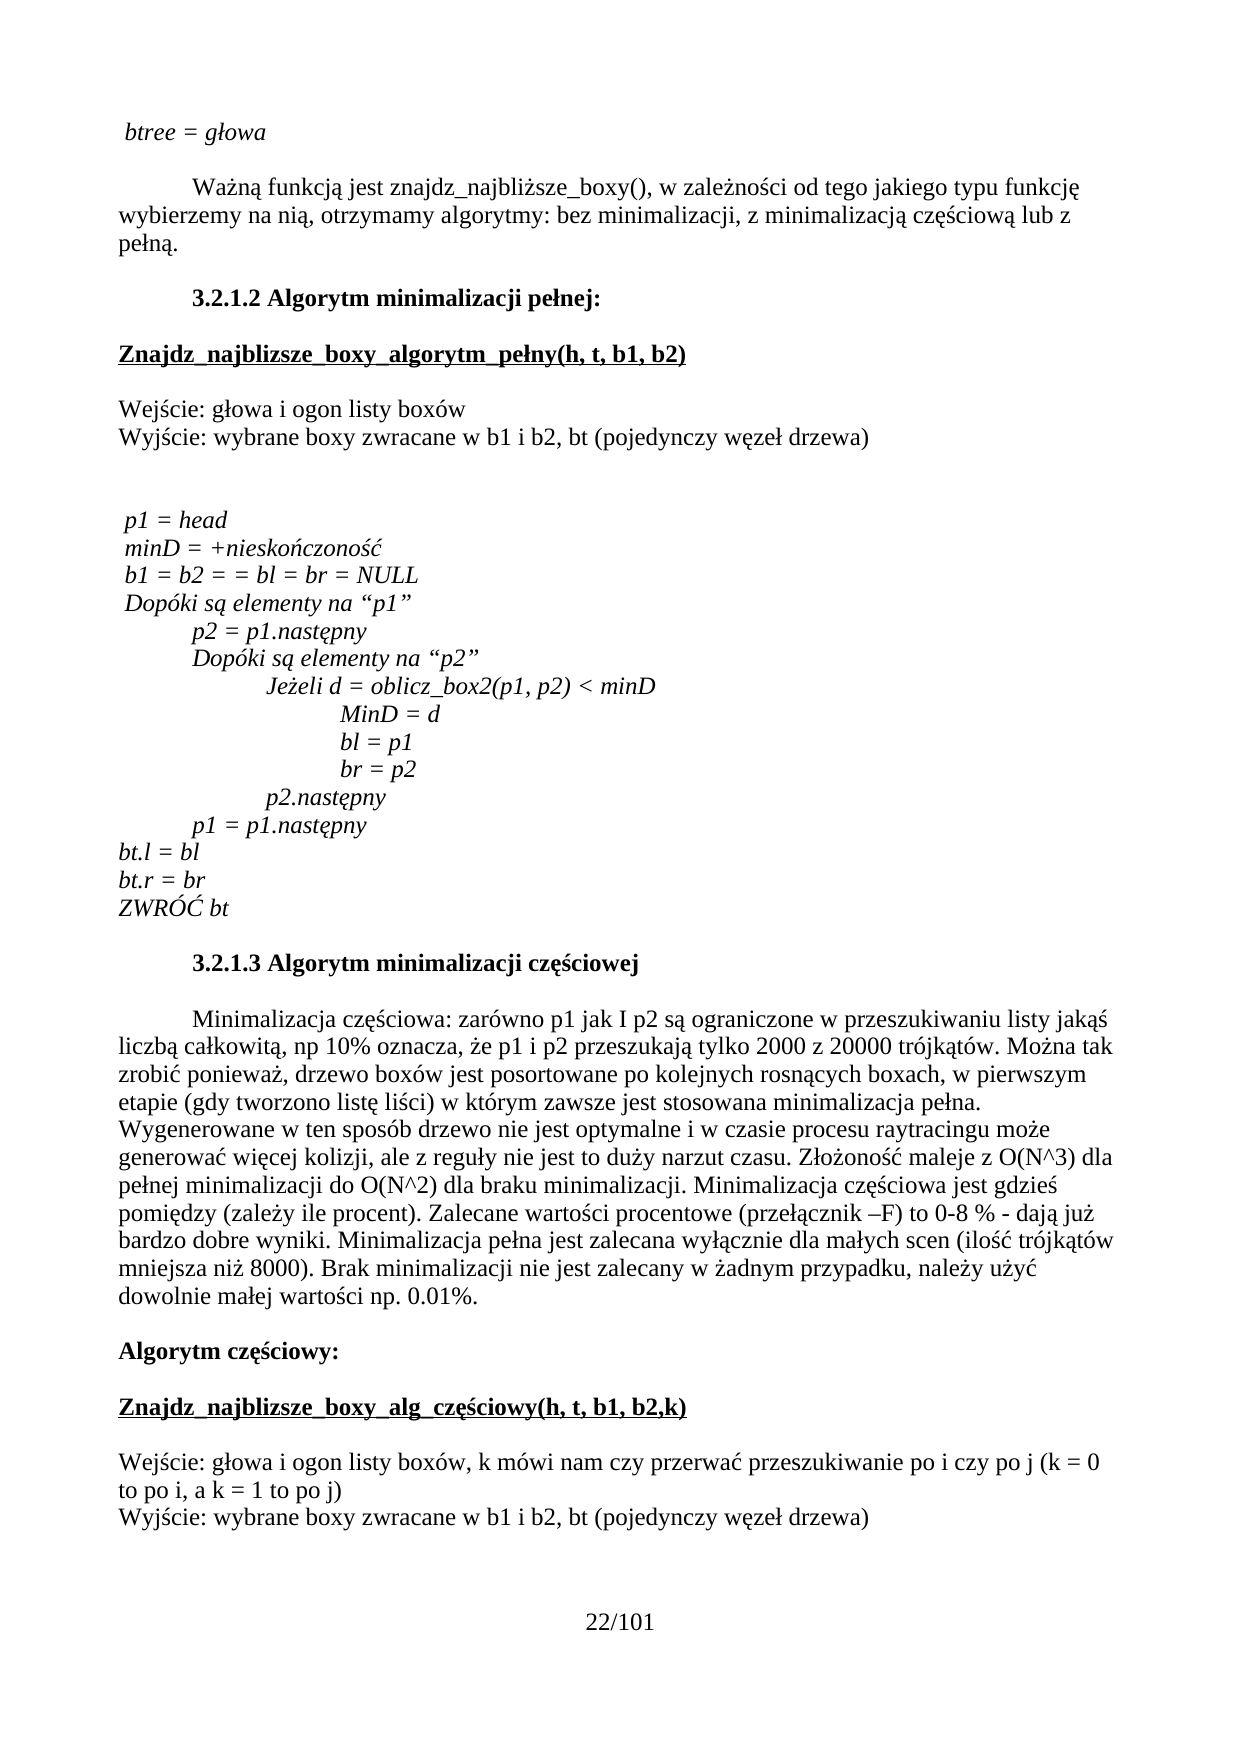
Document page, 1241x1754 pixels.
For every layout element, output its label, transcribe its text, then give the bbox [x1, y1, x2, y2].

text p2.następny [118, 783, 1122, 811]
text Dopóki są elementy na “p2” [118, 644, 1122, 672]
text 3.2.1.2 Algorytm minimalizacji pełnej: [118, 284, 1122, 312]
text Wyjście: wybrane boxy zwracane w b1 i b2, bt (pojedynczy węzeł drzewa) [118, 1503, 1122, 1531]
text Jeżeli d = oblicz_box2(p1, p2) < minD [118, 672, 1122, 700]
text Dopóki są elementy na “p1” [118, 589, 1122, 617]
text p1 = head [118, 506, 1122, 534]
text Algorytm częściowy: [118, 1337, 1122, 1365]
text Znajdz_najblizsze_boxy_algorytm_pełny(h, t, b1, b2) [118, 340, 1122, 367]
text p1 = p1.następny [118, 811, 1122, 838]
text bl = p1 [118, 728, 1122, 755]
text minD = +nieskończoność [118, 534, 1122, 561]
text MinD = d [118, 700, 1122, 728]
text ZWRÓĆ bt [118, 894, 1122, 922]
text Minimalizacja częściowa: zarówno p1 jak I p2 są ograniczone w przeszukiwaniu listy jakąś liczbą całkowitą, np 10% oznacza, że p1 i p2 przeszukają tylko 2000 z 20000 trójkątów. Można tak zrobić ponieważ, drzewo boxów jest posortowane po kolejnych rosnących boxach, w pierwszym etapie (gdy tworzono listę liści) w którym zawsze jest stosowana minimalizacja pełna. Wygenerowane w ten sposób drzewo nie jest optymalne i w czasie procesu raytracingu może generować więcej kolizji, ale z reguły nie jest to duży narzut czasu. Złożoność maleje z O(N^3) dla pełnej minimalizacji do O(N^2) dla braku minimalizacji. Minimalizacja częściowa jest gdzieś pomiędzy (zależy ile procent). Zalecane wartości procentowe (przełącznik –F) to 0-8 % - dają już bardzo dobre wyniki. Minimalizacja pełna jest zalecana wyłącznie dla małych scen (ilość trójkątów mniejsza niż 8000). Brak minimalizacji nie jest zalecany w żadnym przypadku, należy użyć dowolnie małej wartości np. 0.01%. [118, 1005, 1122, 1309]
text bt.l = bl [118, 838, 1122, 866]
text Wyjście: wybrane boxy zwracane w b1 i b2, bt (pojedynczy węzeł drzewa) [118, 423, 1122, 451]
text bt.r = br [118, 866, 1122, 894]
text Znajdz_najblizsze_boxy_alg_częściowy(h, t, b1, b2,k) [118, 1393, 1122, 1420]
text Ważną funkcją jest znajdz_najbliższe_boxy(), w zależności od tego jakiego typu funkcję wybierzemy na nią, otrzymamy algorytmy: bez minimalizacji, z minimalizacją częściową lub z pełną. [118, 173, 1122, 257]
text Wejście: głowa i ogon listy boxów [118, 395, 1122, 423]
text Wejście: głowa i ogon listy boxów, k mówi nam czy przerwać przeszukiwanie po i czy po j (k = 0 to po i, a k = 1 to po j) [118, 1448, 1122, 1503]
text br = p2 [118, 755, 1122, 783]
text p2 = p1.następny [118, 617, 1122, 644]
text 3.2.1.3 Algorytm minimalizacji częściowej [118, 949, 1122, 977]
text b1 = b2 = = bl = br = NULL [118, 561, 1122, 589]
text btree = głowa [118, 118, 1122, 146]
